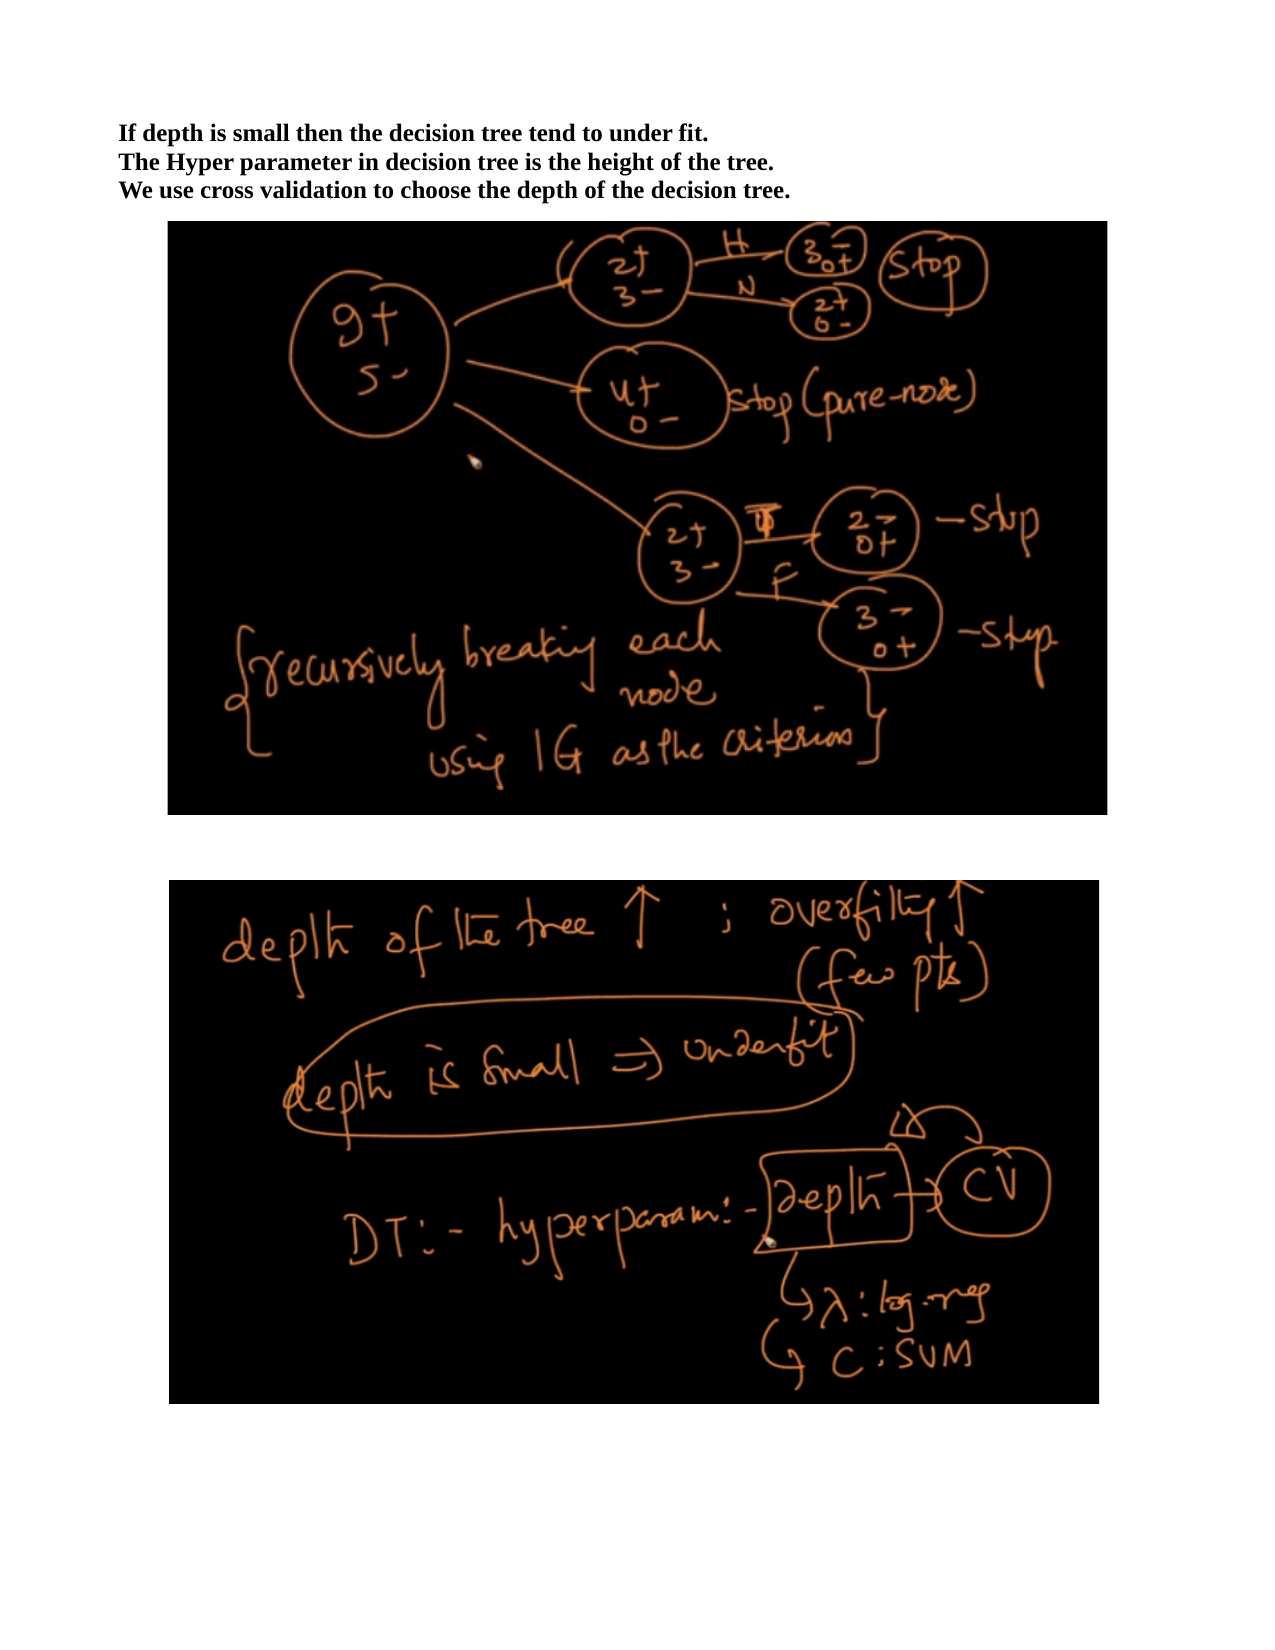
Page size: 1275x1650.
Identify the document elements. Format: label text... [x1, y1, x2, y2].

picture [167, 221, 1108, 815]
text We use cross validation to choose the depth of the decision tree. [118, 176, 1157, 204]
text The Hyper parameter in decision tree is the height of the tree. [118, 147, 1157, 176]
picture [169, 880, 1100, 1404]
text If depth is small then the decision tree tend to under fit. [118, 118, 1157, 147]
